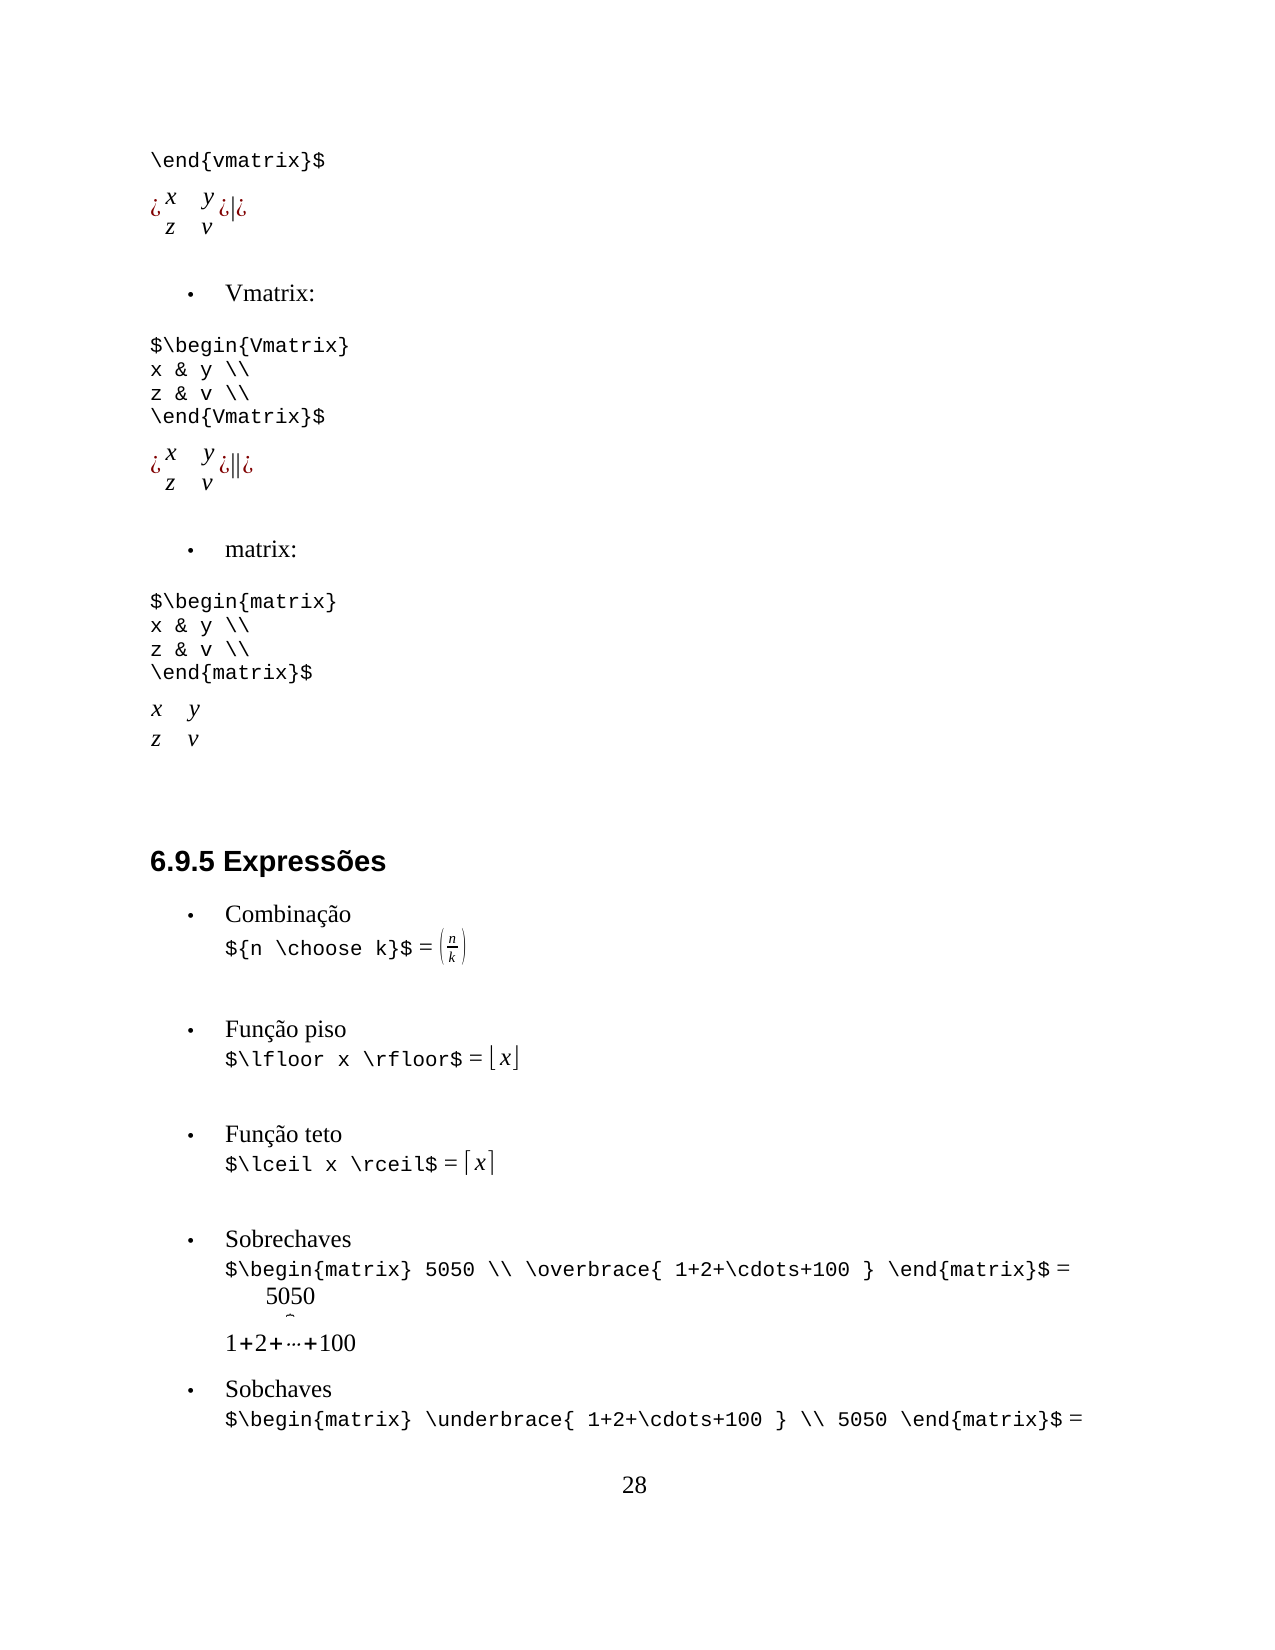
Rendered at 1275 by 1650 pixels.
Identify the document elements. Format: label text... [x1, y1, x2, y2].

text \end{Vmatrix}$ [150, 406, 1125, 430]
text x & y \\ [150, 615, 1125, 639]
text z & v \\ [150, 382, 1125, 406]
text \end{matrix}$ [150, 662, 1125, 686]
list matrix: [187, 534, 1125, 591]
list Sobrechaves $\begin{matrix} 5050 \\ \overbrace{ 1+2+\cdots+100 } \end{matrix}$ = [187, 1224, 1125, 1356]
text z & v \\ [150, 639, 1125, 662]
text \end{vmatrix}$ [150, 150, 1125, 174]
list Função teto $\lceil x \rceil$ = [187, 1119, 1125, 1206]
list Função piso $\lfloor x \rfloor$ = [187, 1014, 1125, 1101]
text $\begin{Vmatrix} [150, 335, 1125, 359]
list Combinação ${n \choose k}$ = [187, 899, 1125, 996]
text $\begin{matrix} [150, 591, 1125, 615]
list Vmatrix: [187, 278, 1125, 335]
text x & y \\ [150, 359, 1125, 382]
list Sobchaves $\begin{matrix} \underbrace{ 1+2+\cdots+100 } \\ 5050 \end{matrix}$ = [187, 1374, 1125, 1432]
subtitle 6.9.5 Expressões [150, 844, 1125, 877]
